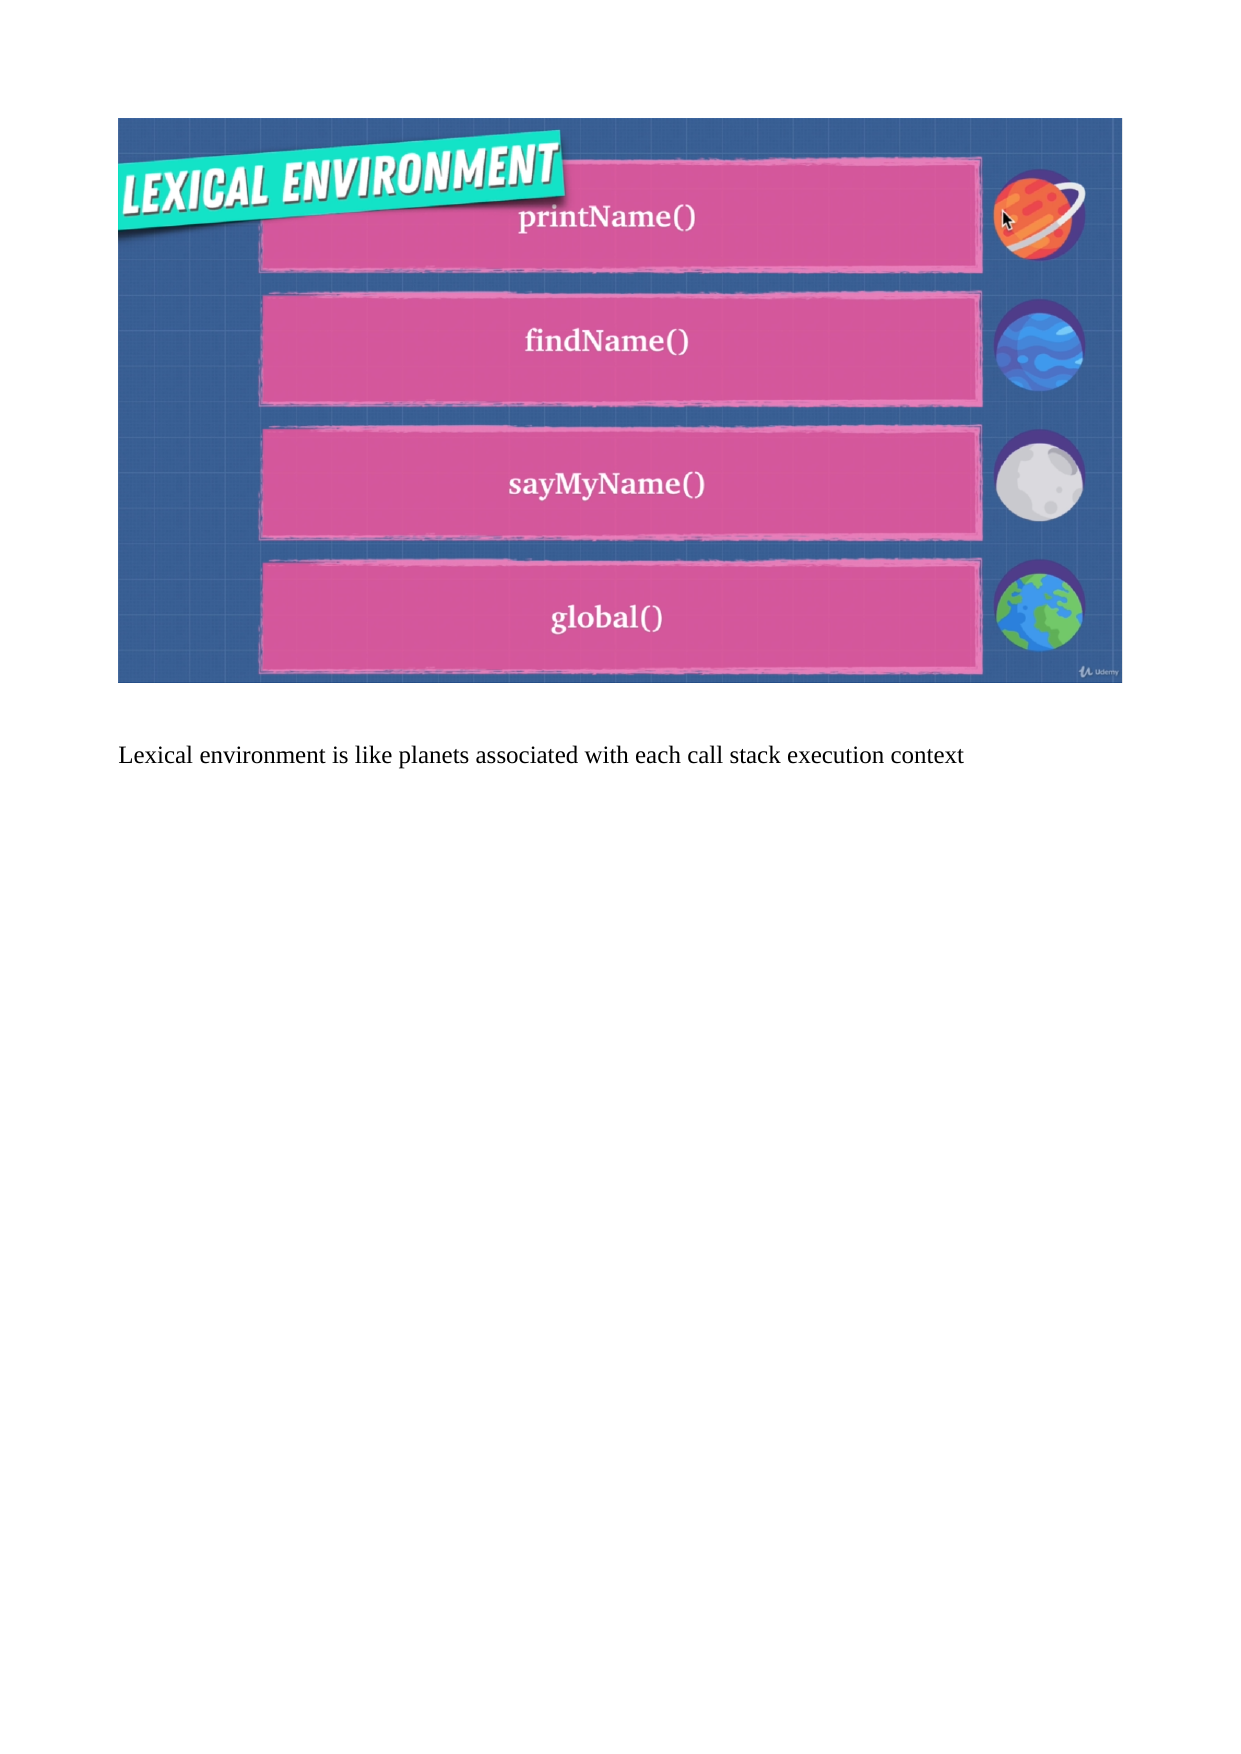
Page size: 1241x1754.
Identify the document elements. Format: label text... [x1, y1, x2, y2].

text Lexical environment is like planets associated with each call stack execution context [118, 740, 1122, 769]
picture [118, 118, 1123, 683]
